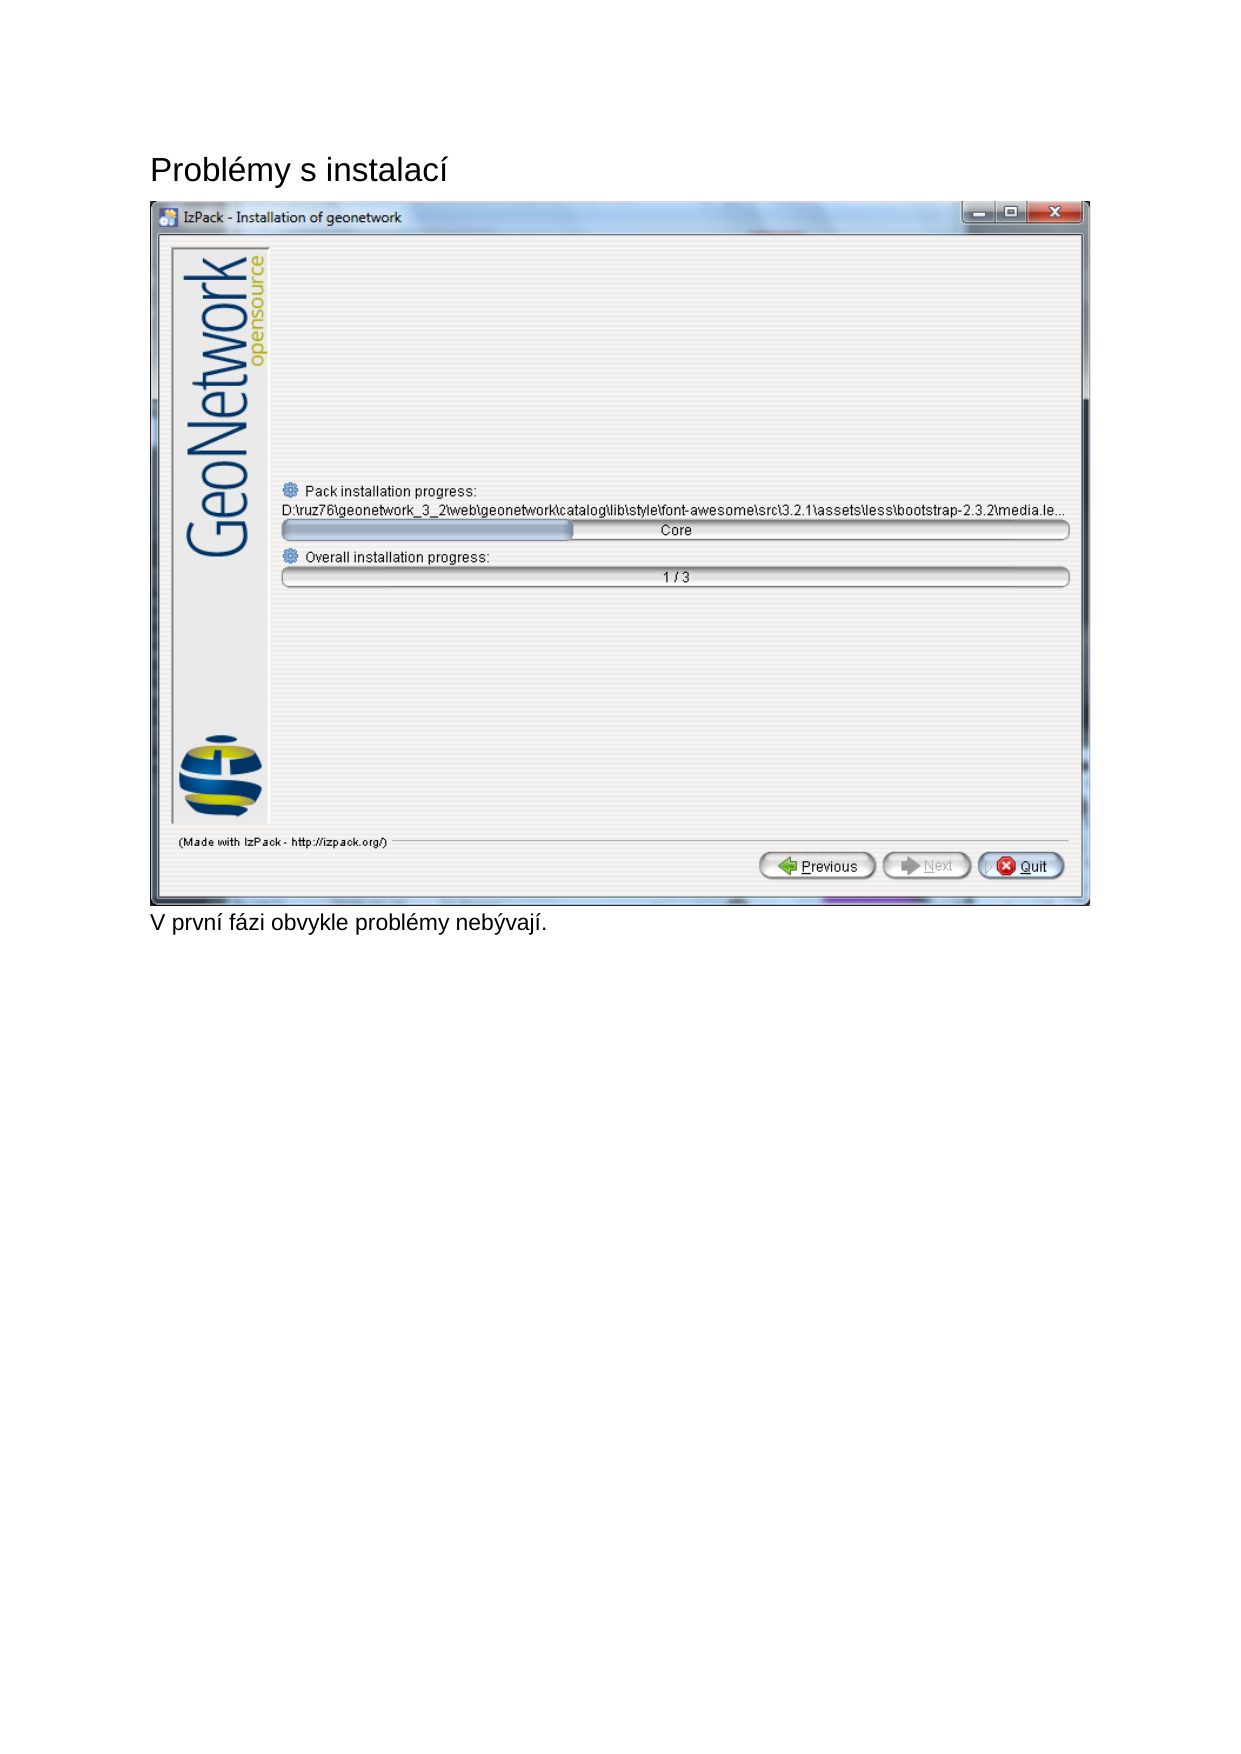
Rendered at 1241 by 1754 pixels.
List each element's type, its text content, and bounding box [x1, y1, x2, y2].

subtitle Problémy s instalací [150, 150, 1090, 188]
text V první fázi obvykle problémy nebývají. [150, 909, 1090, 935]
picture [150, 201, 1091, 906]
